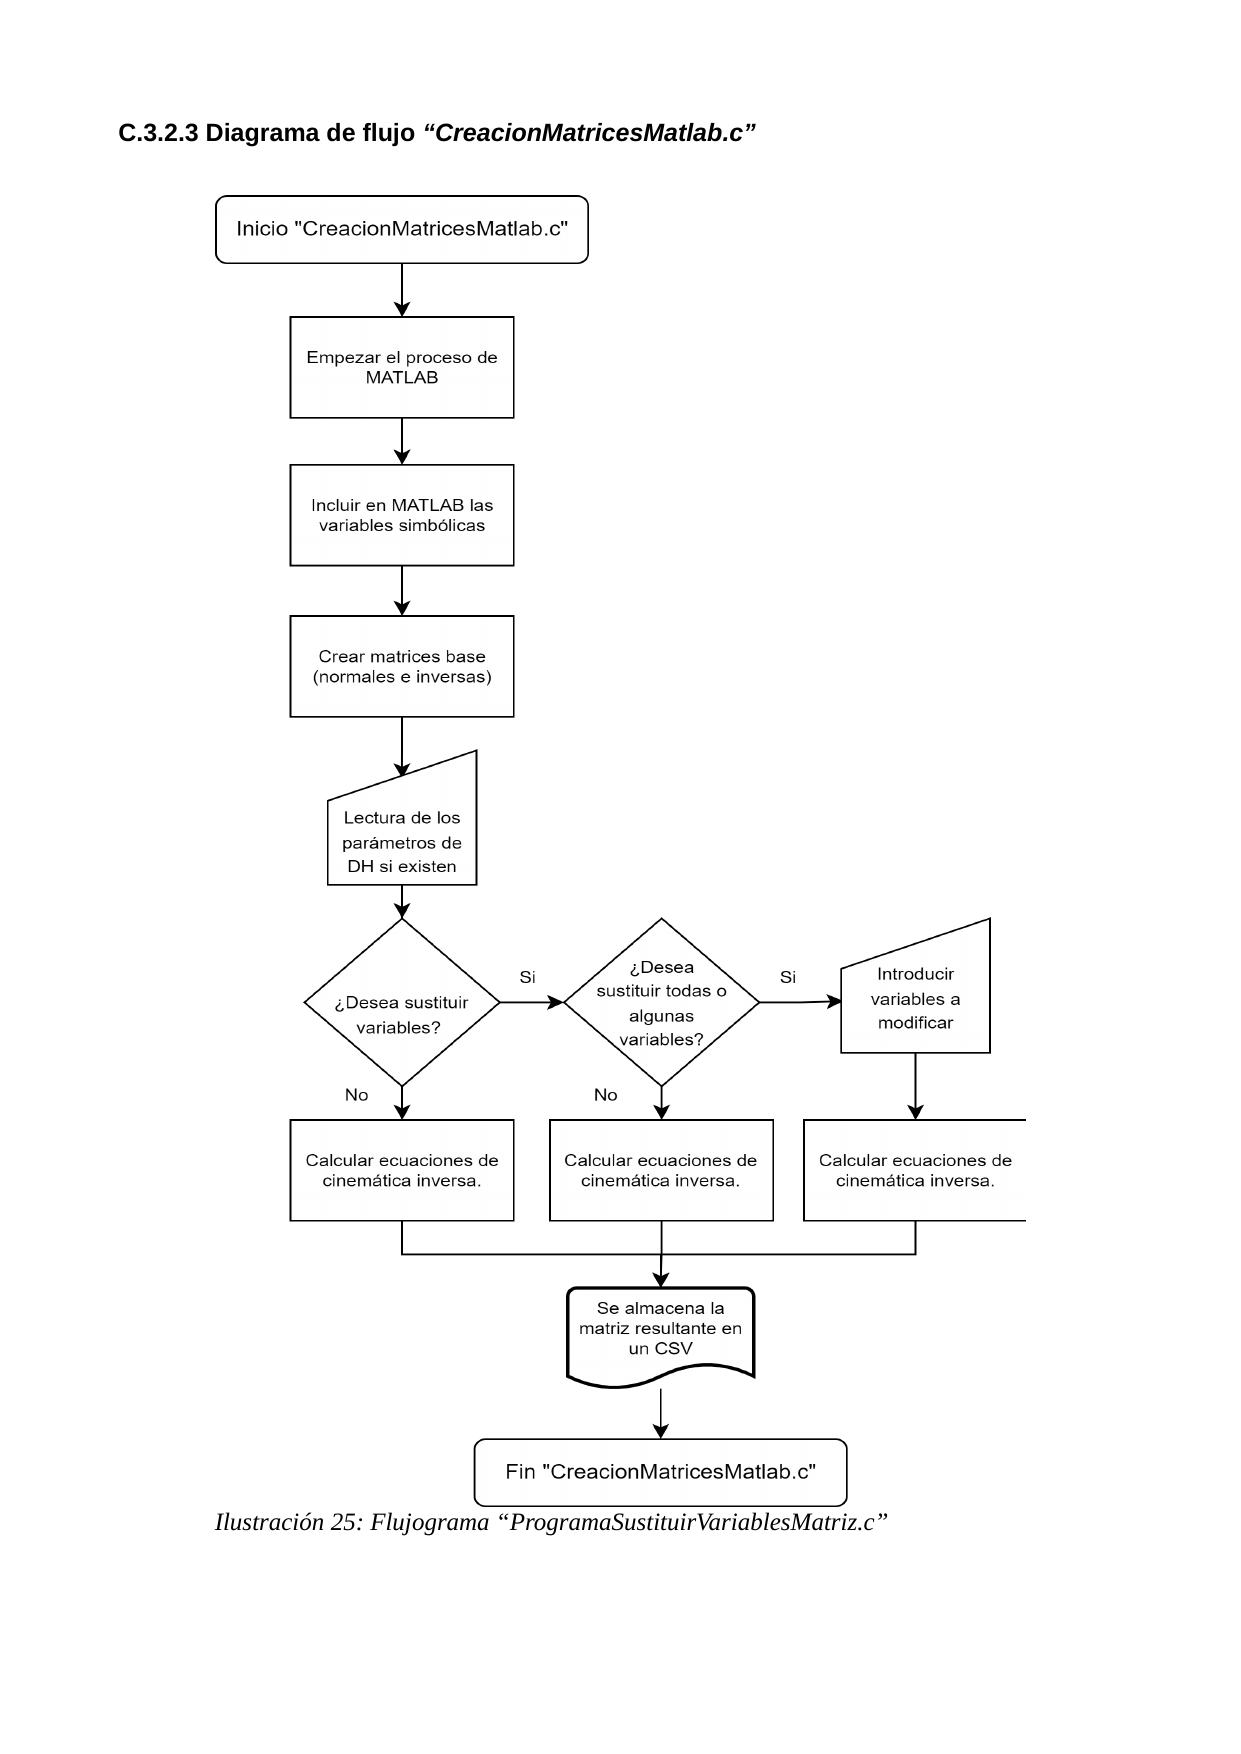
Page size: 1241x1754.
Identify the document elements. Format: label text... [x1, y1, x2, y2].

text Ilustración 25: Flujograma “ProgramaSustituirVariablesMatriz.c” [214, 208, 1026, 1535]
subtitle C.3.2.3 Diagrama de flujo “CreacionMatricesMatlab.c” [118, 118, 1122, 147]
